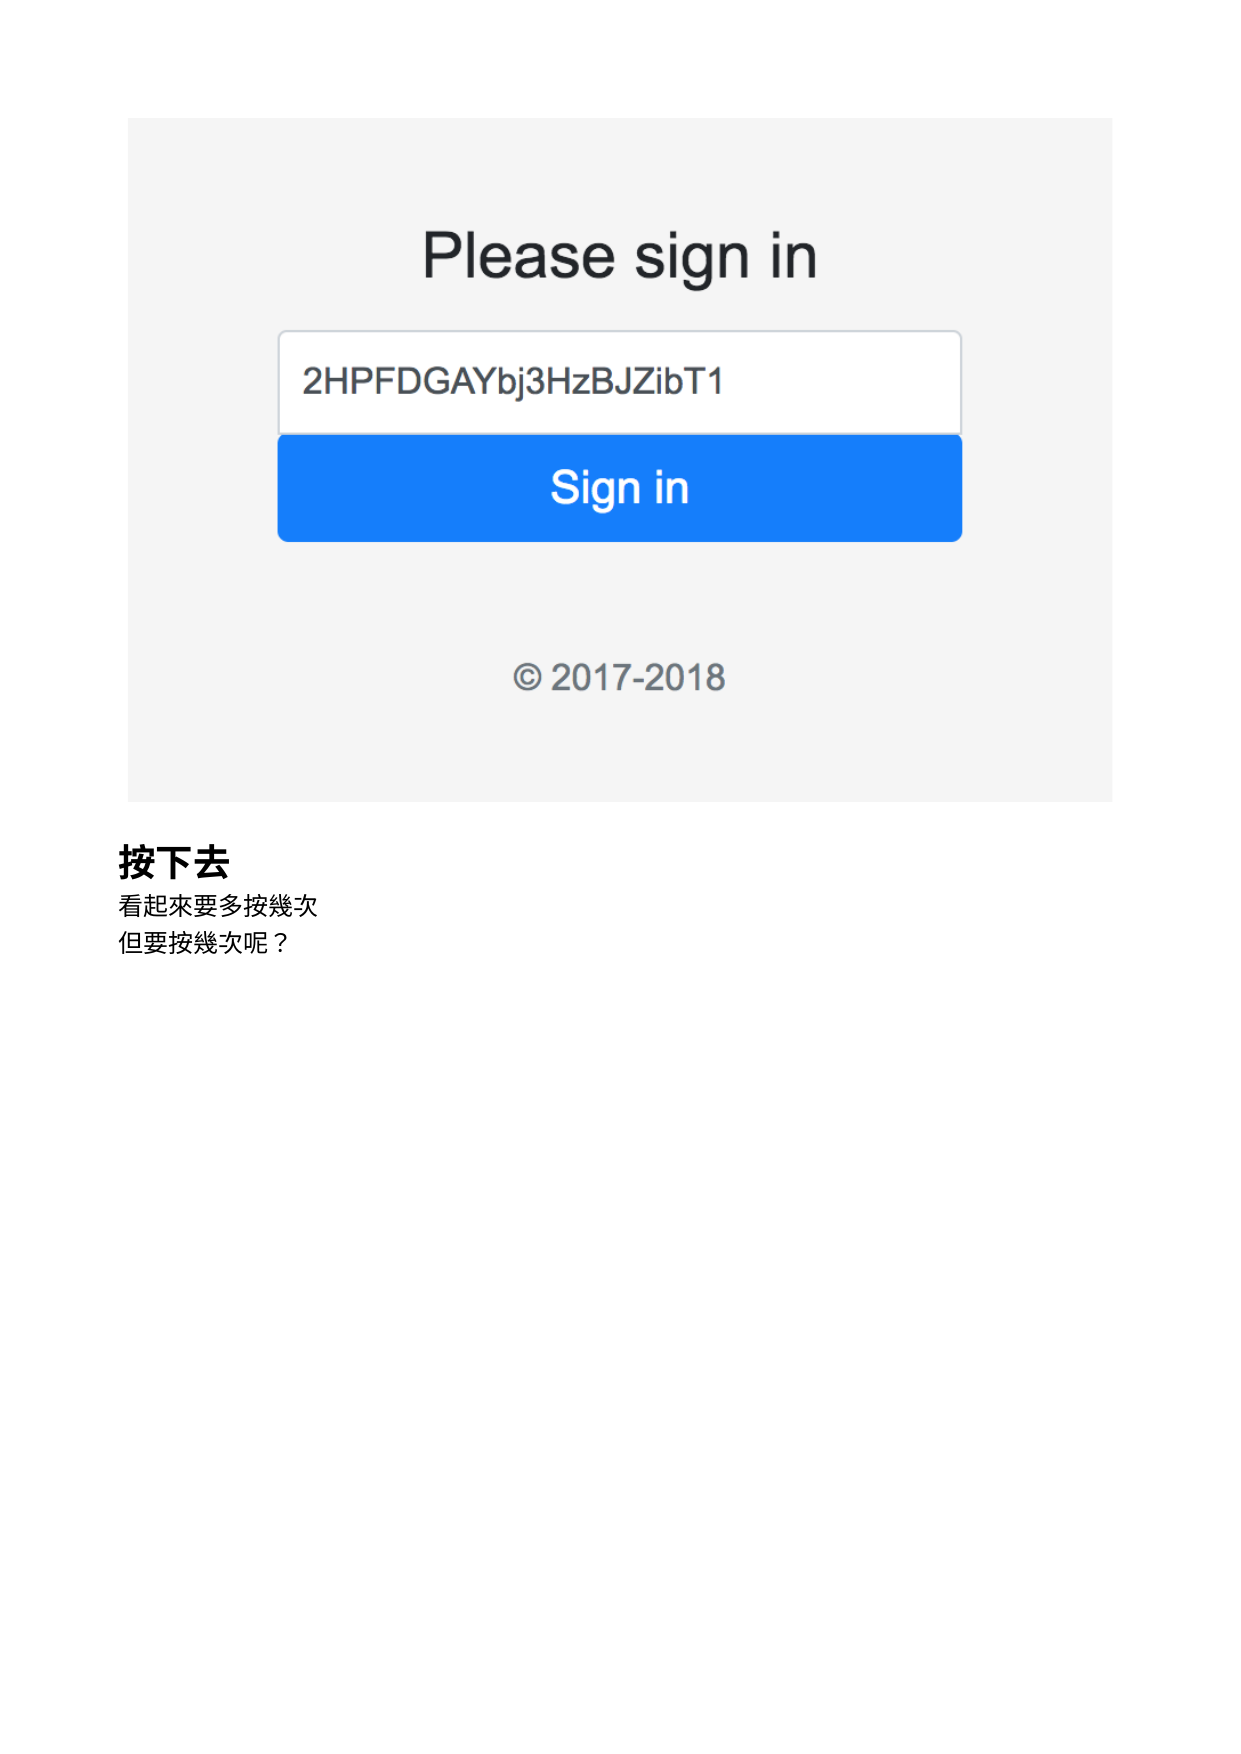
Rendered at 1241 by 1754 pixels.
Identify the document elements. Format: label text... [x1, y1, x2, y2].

text 看起來要多按幾次 [118, 887, 1122, 923]
picture [127, 118, 1113, 802]
text 但要按幾次呢？ [118, 923, 1122, 959]
subtitle 按下去 [118, 832, 1122, 887]
